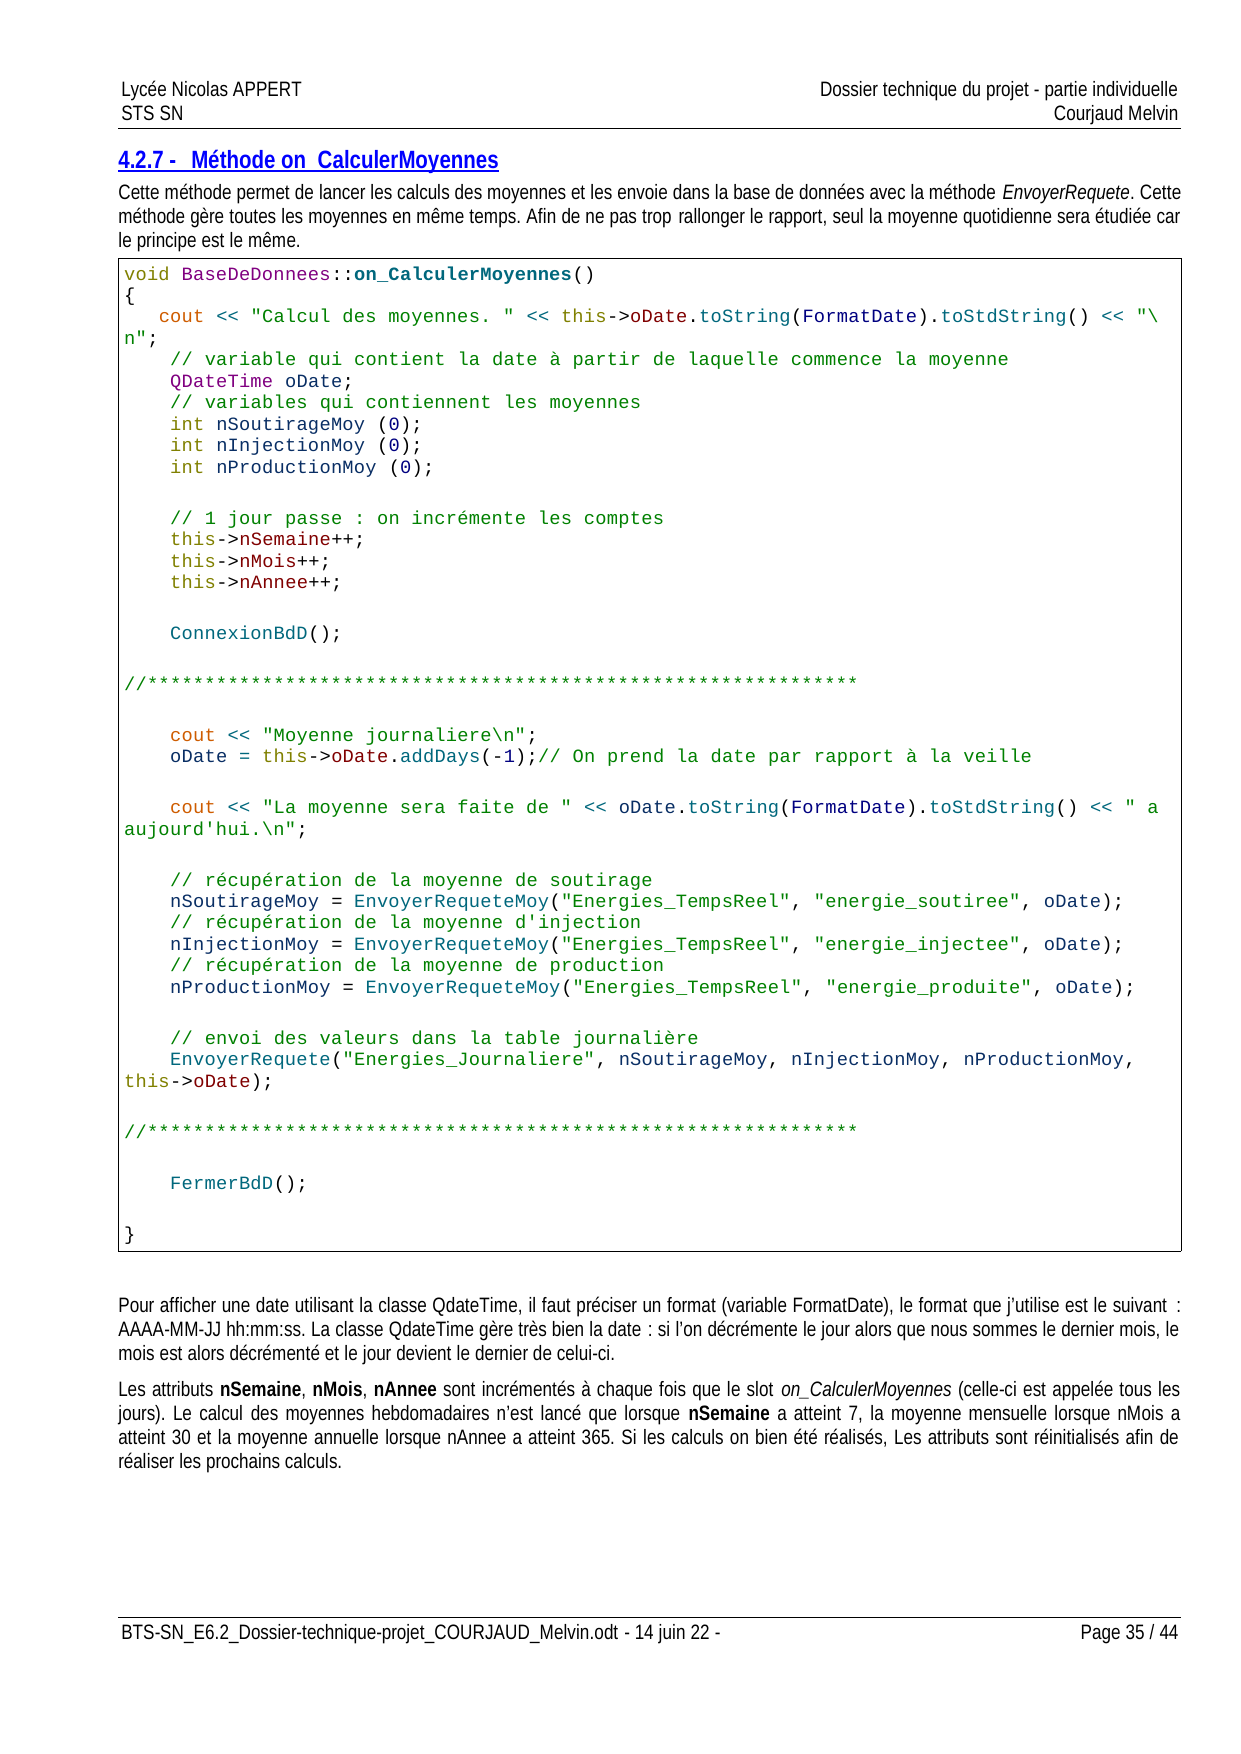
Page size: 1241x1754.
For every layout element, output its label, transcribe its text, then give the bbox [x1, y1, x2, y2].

table_header void BaseDeDonnees::on_CalculerMoyennes() { cout << "Calcul des moyennes. " << this->oDate.toString(FormatDate).toStdString() << "\n"; // variable qui contient la date à partir de laquelle commence la moyenne QDateTime oDate; // variables qui contiennent les moyennes int nSoutirageMoy (0); int nInjectionMoy (0); int nProductionMoy (0); // 1 jour passe : on incrémente les comptes this->nSemaine++; this->nMois++; this->nAnnee++; ConnexionBdD(); //************************************************************** cout << "Moyenne journaliere\n"; oDate = this->oDate.addDays(-1);// On prend la date par rapport à la veille cout << "La moyenne sera faite de " << oDate.toString(FormatDate).toStdString() << " a aujourd'hui.\n"; // récupération de la moyenne de soutirage nSoutirageMoy = EnvoyerRequeteMoy("Energies_TempsReel", "energie_soutiree", oDate); // récupération de la moyenne d'injection nInjectionMoy = EnvoyerRequeteMoy("Energies_TempsReel", "energie_injectee", oDate); // récupération de la moyenne de production nProductionMoy = EnvoyerRequeteMoy("Energies_TempsReel", "energie_produite", oDate); // envoi des valeurs dans la table journalière EnvoyerRequete("Energies_Journaliere", nSoutirageMoy, nInjectionMoy, nProductionMoy, this->oDate); //************************************************************** FermerBdD(); } [119, 259, 1181, 1251]
text Les attributs nSemaine, nMois, nAnnee sont incrémentés à chaque fois que le slot on_CalculerMoyennes (celle-ci est appelée tous les jours). Le calcul des moyennes hebdomadaires n’est lancé que lorsque nSemaine a atteint 7, la moyenne mensuelle lorsque nMois a atteint 30 et la moyenne annuelle lorsque nAnnee a atteint 365. Si les calculs on bien été réalisés, Les attributs sont réinitialisés afin de réaliser les prochains calculs. [118, 1377, 1181, 1473]
text Pour afficher une date utilisant la classe QdateTime, il faut préciser un format (variable FormatDate), le format que j’utilise est le suivant : AAAA-MM-JJ hh:mm:ss. La classe QdateTime gère très bien la date : si l’on décrémente le jour alors que nous sommes le dernier mois, le mois est alors décrémenté et le jour devient le dernier de celui-ci. [118, 1293, 1181, 1365]
text Cette méthode permet de lancer les calculs des moyennes et les envoie dans la base de données avec la méthode EnvoyerRequete. Cette méthode gère toutes les moyennes en même temps. Afin de ne pas trop rallonger le rapport, seul la moyenne quotidienne sera étudiée car le principe est le même. [118, 180, 1181, 252]
subtitle Méthode on_CalculerMoyennes [118, 145, 1181, 174]
